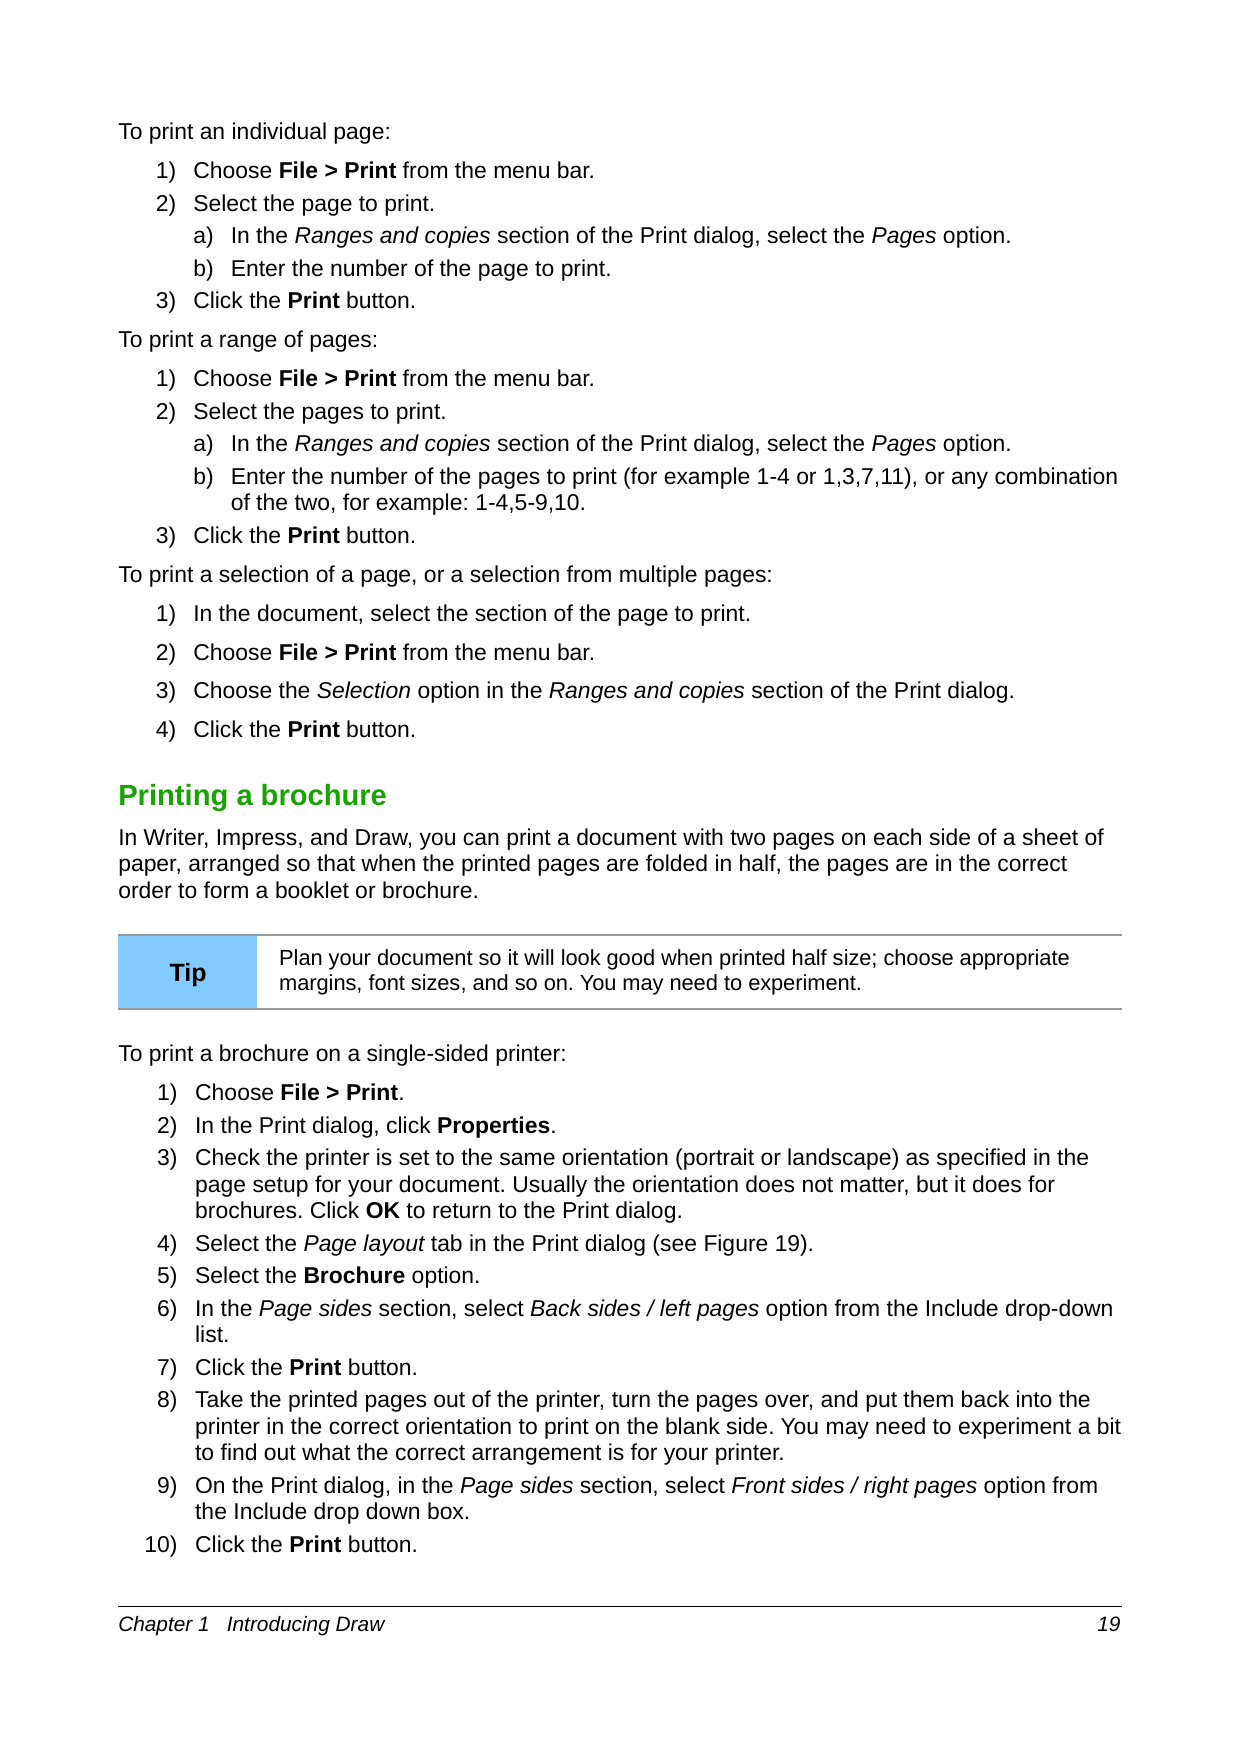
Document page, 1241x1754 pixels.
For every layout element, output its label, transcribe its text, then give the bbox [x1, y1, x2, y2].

list Choose File > Print. [177, 1079, 1122, 1105]
list Select the Page layout tab in the Print dialog (see Figure 19). [177, 1229, 1122, 1256]
list On the Print dialog, in the Page sides section, select Front sides / right pages option from the Include drop down box. [177, 1472, 1122, 1524]
text In Writer, Impress, and Draw, you can print a document with two pages on each side of a sheet of paper, arranged so that when the printed pages are folded in half, the pages are in the correct order to form a booklet or brochure. [118, 824, 1122, 903]
list Enter the number of the pages to print (for example 1-4 or 1,3,7,11), or any combination of the two, for example: 1-4,5-9,10. [193, 463, 1122, 516]
list In the Page sides section, select Back sides / left pages option from the Include drop-down list. [177, 1295, 1122, 1347]
text To print a brochure on a single-sided printer: [118, 1040, 1122, 1067]
list Choose the Selection option in the Ranges and copies section of the Print dialog. [156, 677, 1122, 704]
list Choose File > Print from the menu bar. [156, 157, 1122, 183]
list Select the page to print. [156, 189, 1122, 216]
list In the Print dialog, click Properties. [177, 1112, 1122, 1138]
list In the document, select the section of the page to print. [156, 599, 1122, 626]
list Click the Print button. [156, 287, 1122, 314]
list Click the Print button. [156, 522, 1122, 548]
list Select the pages to print. [156, 398, 1122, 424]
list Click the Print button. [177, 1354, 1122, 1380]
list In the Ranges and copies section of the Print dialog, select the Pages option. [193, 222, 1122, 248]
list Choose File > Print from the menu bar. [156, 638, 1122, 665]
list Click the Print button. [156, 716, 1122, 742]
list Choose File > Print from the menu bar. [156, 365, 1122, 391]
table_header Plan your document so it will look good when printed half size; choose appropriate margins, font sizes, and so on. You may need to experiment. [258, 936, 1122, 1008]
list Enter the number of the page to print. [193, 255, 1122, 281]
list Select the Brochure option. [177, 1262, 1122, 1288]
list Check the printer is set to the same orientation (portrait or landscape) as specified in the page setup for your document. Usually the orientation does not matter, but it does for brochures. Click OK to return to the Print dialog. [177, 1144, 1122, 1223]
list Take the printed pages out of the printer, turn the pages over, and put them back into the printer in the correct orientation to print on the blank side. You may need to experiment a bit to find out what the correct arrangement is for your printer. [177, 1386, 1122, 1465]
text To print a range of pages: [118, 326, 1122, 353]
list Click the Print button. [177, 1531, 1122, 1557]
subtitle Printing a brochure [118, 778, 1122, 812]
table_header Tip [118, 936, 257, 1008]
list In the Ranges and copies section of the Print dialog, select the Pages option. [193, 430, 1122, 457]
text To print an individual page: [118, 118, 1122, 144]
text To print a selection of a page, or a selection from multiple pages: [118, 561, 1122, 587]
